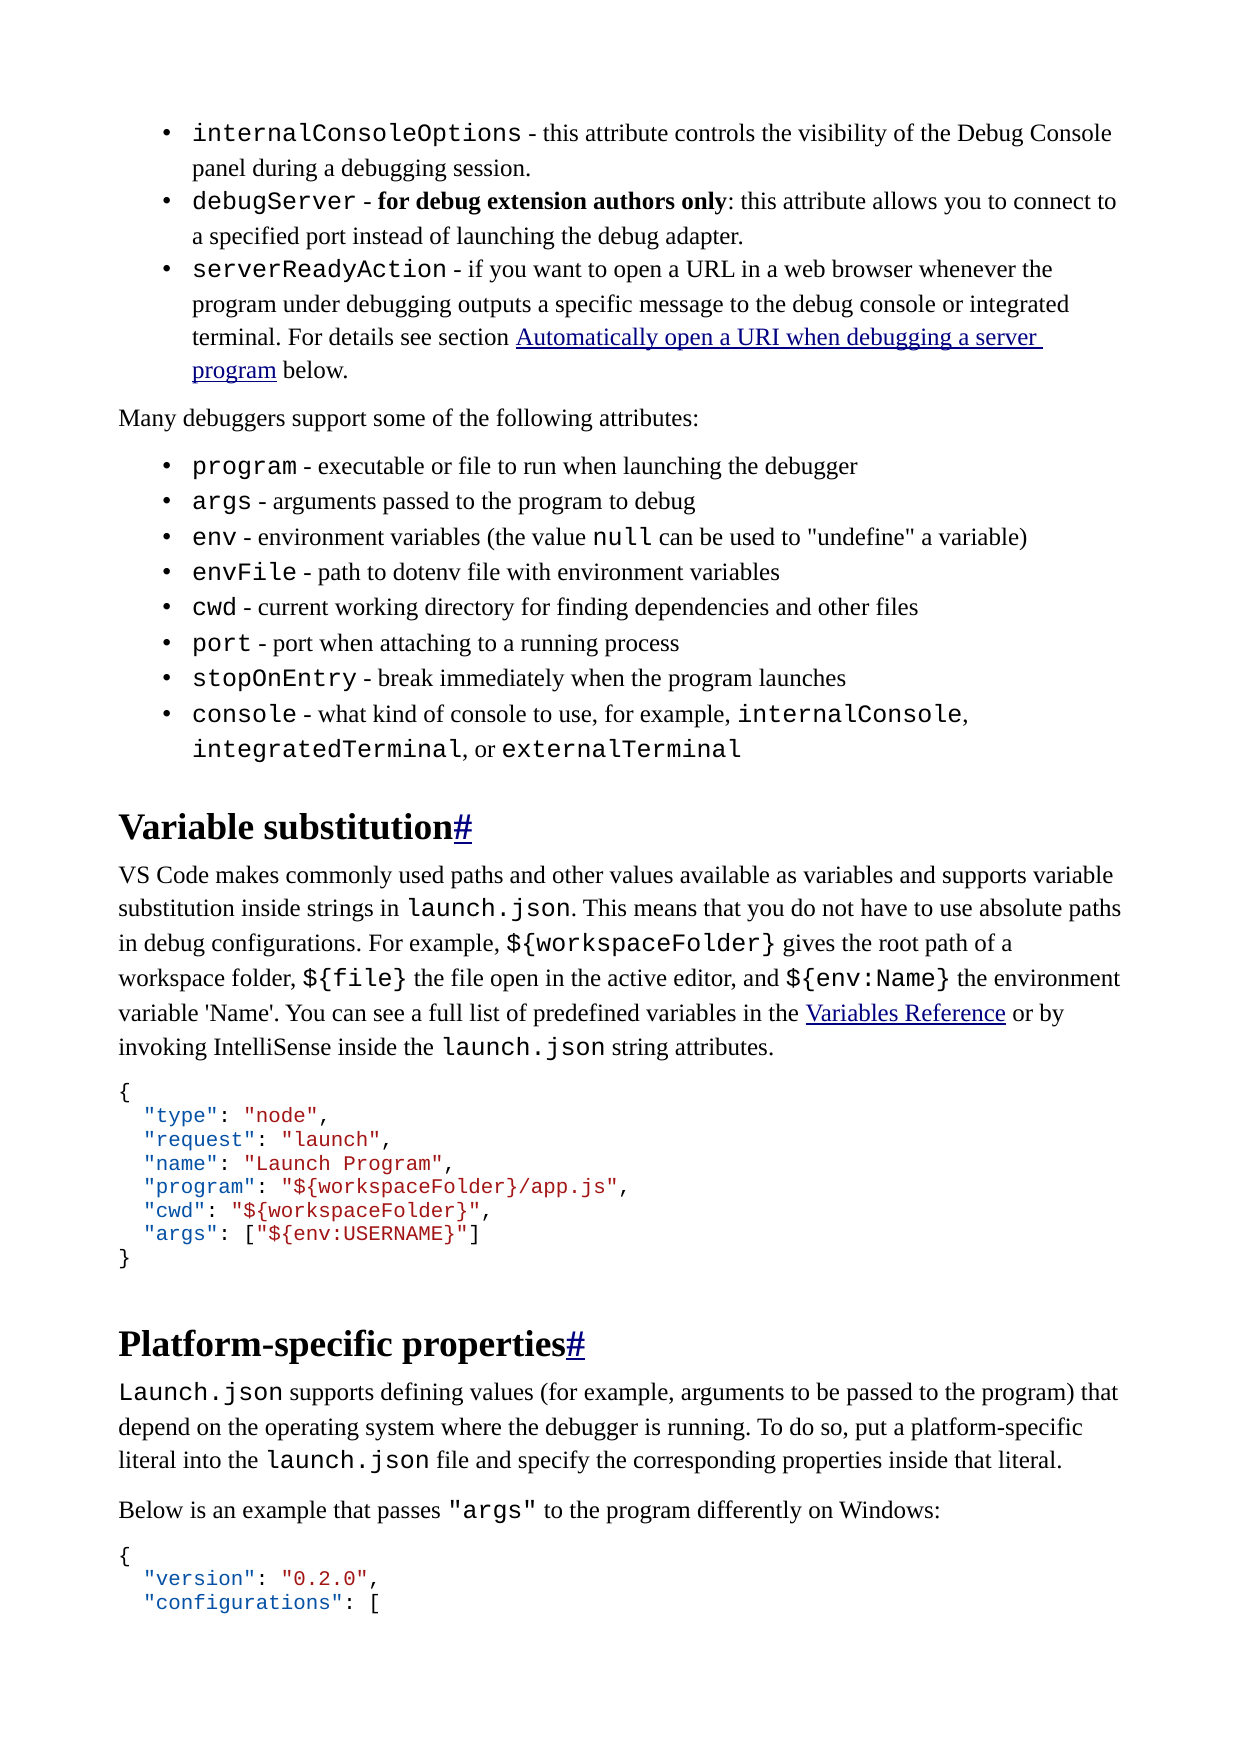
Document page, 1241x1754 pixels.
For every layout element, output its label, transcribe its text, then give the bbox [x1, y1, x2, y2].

text Launch.json supports defining values (for example, arguments to be passed to the program) that depend on the operating system where the debugger is running. To do so, put a platform-specific literal into the launch.json file and specify the corresponding properties inside that literal. [118, 1377, 1122, 1476]
text "program": "${workspaceFolder}/app.js", [118, 1176, 1122, 1200]
text "name": "Launch Program", [118, 1152, 1122, 1176]
list program - executable or file to run when launching the debugger [162, 451, 1122, 482]
text } [118, 1247, 1122, 1271]
text "request": "launch", [118, 1129, 1122, 1152]
text "version": "0.2.0", [118, 1568, 1122, 1592]
text "configurations": [ [118, 1592, 1122, 1616]
list args - arguments passed to the program to debug [162, 486, 1122, 517]
list internalConsoleOptions - this attribute controls the visibility of the Debug Console panel during a debugging session. [162, 118, 1122, 182]
list debugServer - for debug extension authors only: this attribute allows you to connect to a specified port instead of launching the debug adapter. [162, 186, 1122, 250]
text "type": "node", [118, 1105, 1122, 1129]
text Below is an example that passes "args" to the program differently on Windows: [118, 1495, 1122, 1526]
text { [118, 1545, 1122, 1568]
list env - environment variables (the value null can be used to "undefine" a variable) [162, 522, 1122, 552]
subtitle Platform-specific properties# [118, 1321, 1122, 1364]
text "cwd": "${workspaceFolder}", [118, 1200, 1122, 1223]
list serverReadyAction - if you want to open a URL in a web browser whenever the program under debugging outputs a specific message to the debug console or integrated terminal. For details see section Automatically open a URI when debugging a server program below. [162, 254, 1122, 384]
list cwd - current working directory for finding dependencies and other files [162, 592, 1122, 623]
subtitle Variable substitution# [118, 804, 1122, 848]
list envFile - path to dotenv file with environment variables [162, 557, 1122, 588]
text { [118, 1082, 1122, 1105]
text Many debuggers support some of the following attributes: [118, 403, 1122, 432]
list stopOnEntry - break immediately when the program launches [162, 663, 1122, 694]
text "args": ["${env:USERNAME}"] [118, 1223, 1122, 1247]
list port - port when attaching to a running process [162, 628, 1122, 659]
list console - what kind of console to use, for example, internalConsole, integratedTerminal, or externalTerminal [162, 699, 1122, 764]
text VS Code makes commonly used paths and other values available as variables and supports variable substitution inside strings in launch.json. This means that you do not have to use absolute paths in debug configurations. For example, ${workspaceFolder} gives the root path of a workspace folder, ${file} the file open in the active editor, and ${env:Name} the environment variable 'Name'. You can see a full list of predefined variables in the Variables Reference or by invoking IntelliSense inside the launch.json string attributes. [118, 860, 1122, 1062]
